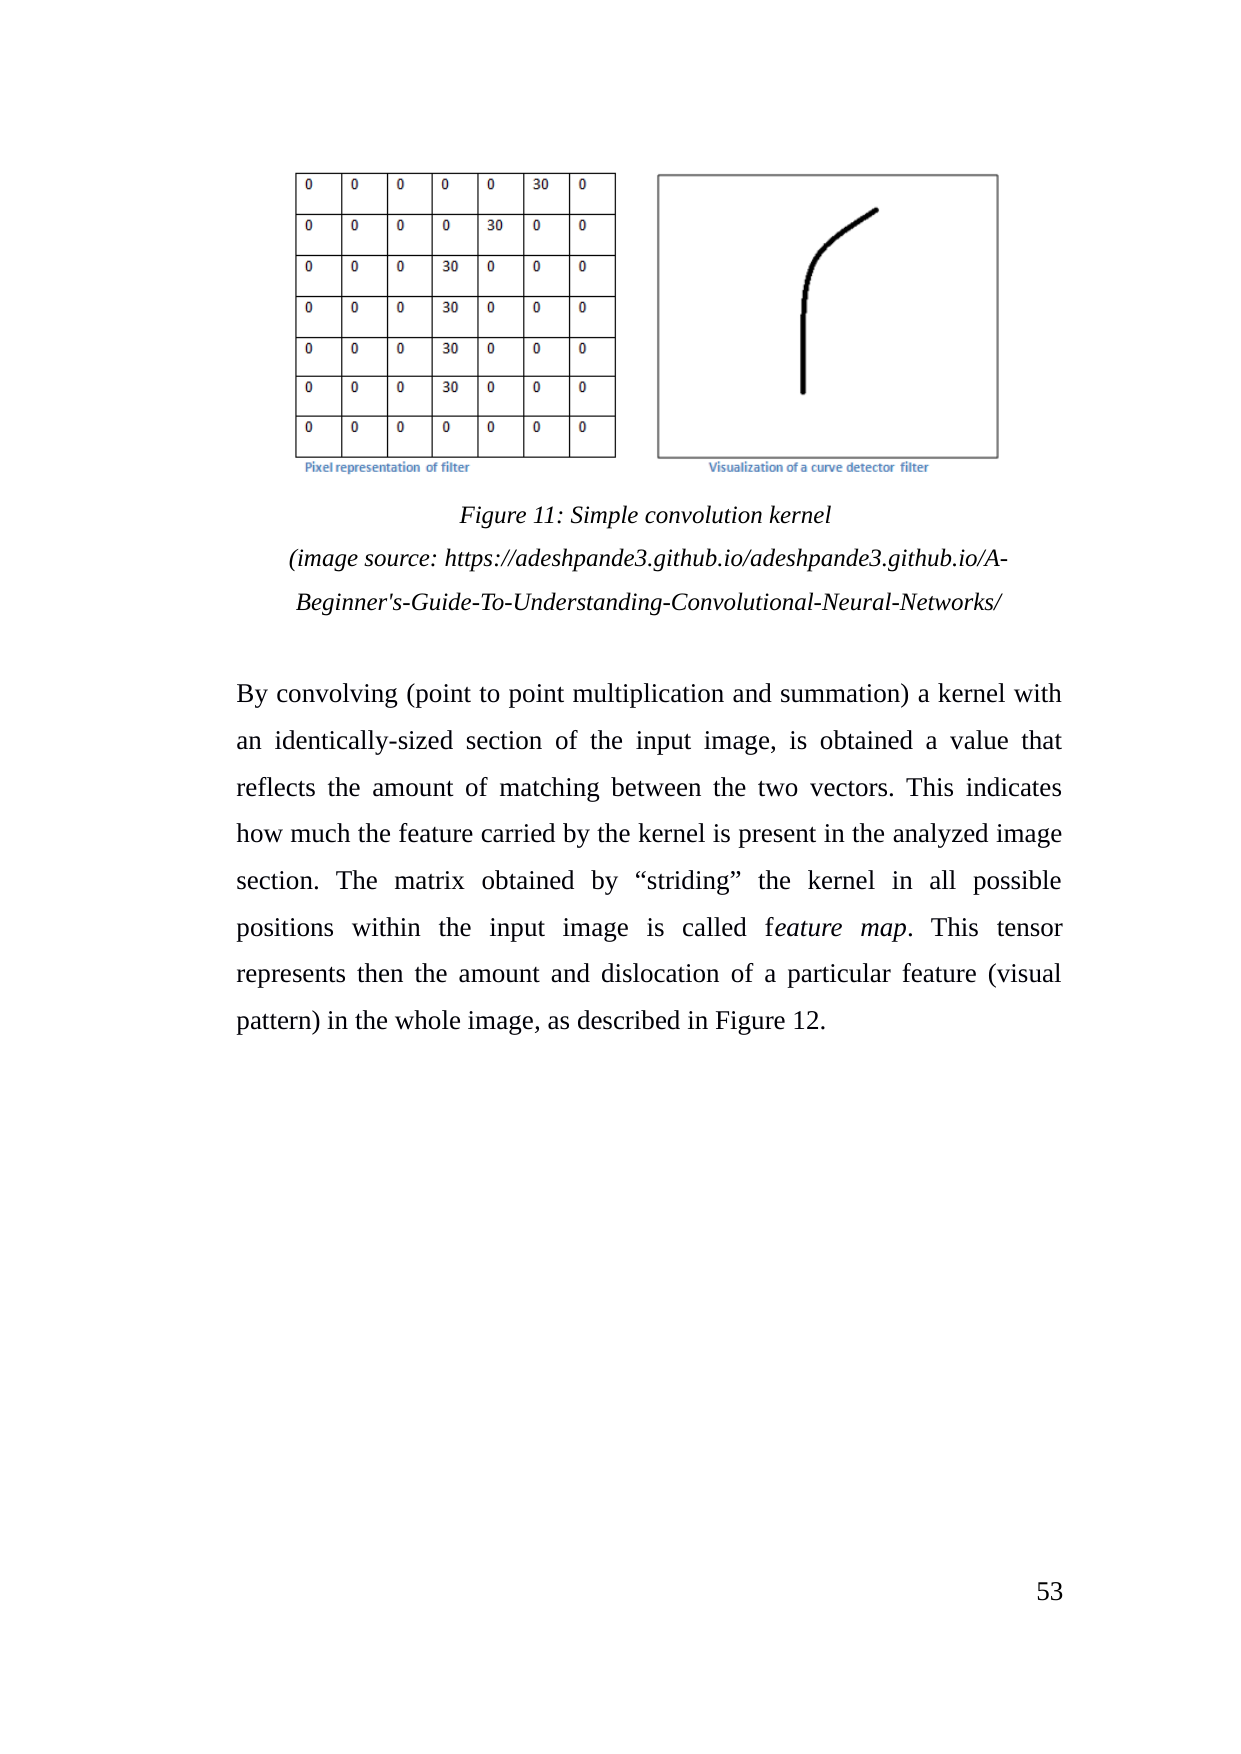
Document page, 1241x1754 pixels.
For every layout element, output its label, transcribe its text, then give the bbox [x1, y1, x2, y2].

text Figure 11: Simple convolution kernel (image source: https://adeshpande3.github.io/adeshpande3.github.io/A-Beginner's-Guide-To-Understanding-Convolutional-Neural-Networks/ [280, 486, 1019, 615]
text By convolving (point to point multiplication and summation) a kernel with an identically-sized section of the input image, is obtained a value that reflects the amount of matching between the two vectors. This indicates how much the feature carried by the kernel is present in the analyzed image section. The matrix obtained by “striding” the kernel in all possible positions within the input image is called feature map. This tensor represents then the amount and dislocation of a particular feature (visual pattern) in the whole image, as described in Figure 12. [236, 677, 1063, 1035]
picture [280, 160, 1020, 486]
